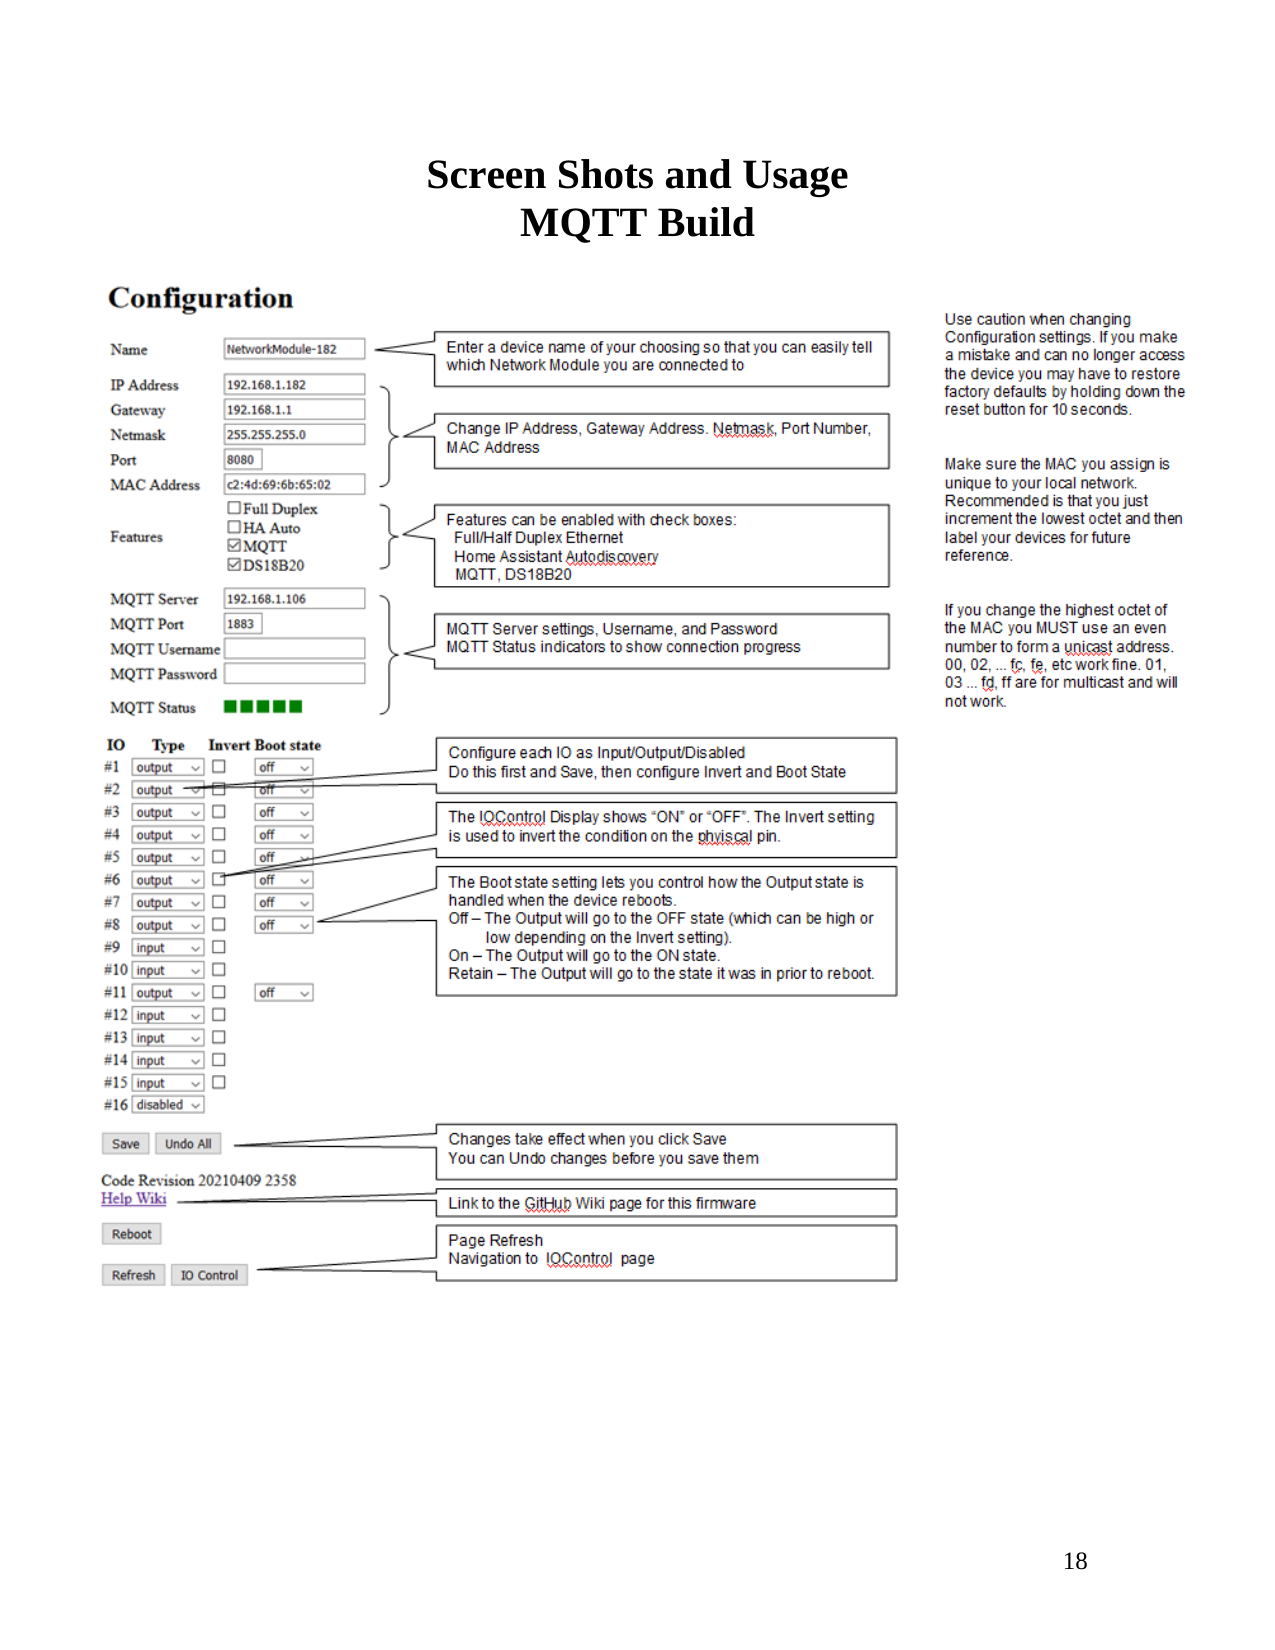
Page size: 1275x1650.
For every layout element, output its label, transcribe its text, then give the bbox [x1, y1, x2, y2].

text MQTT Build [187, 198, 1087, 246]
picture [93, 274, 1201, 1300]
text Screen Shots and Usage [187, 150, 1087, 198]
